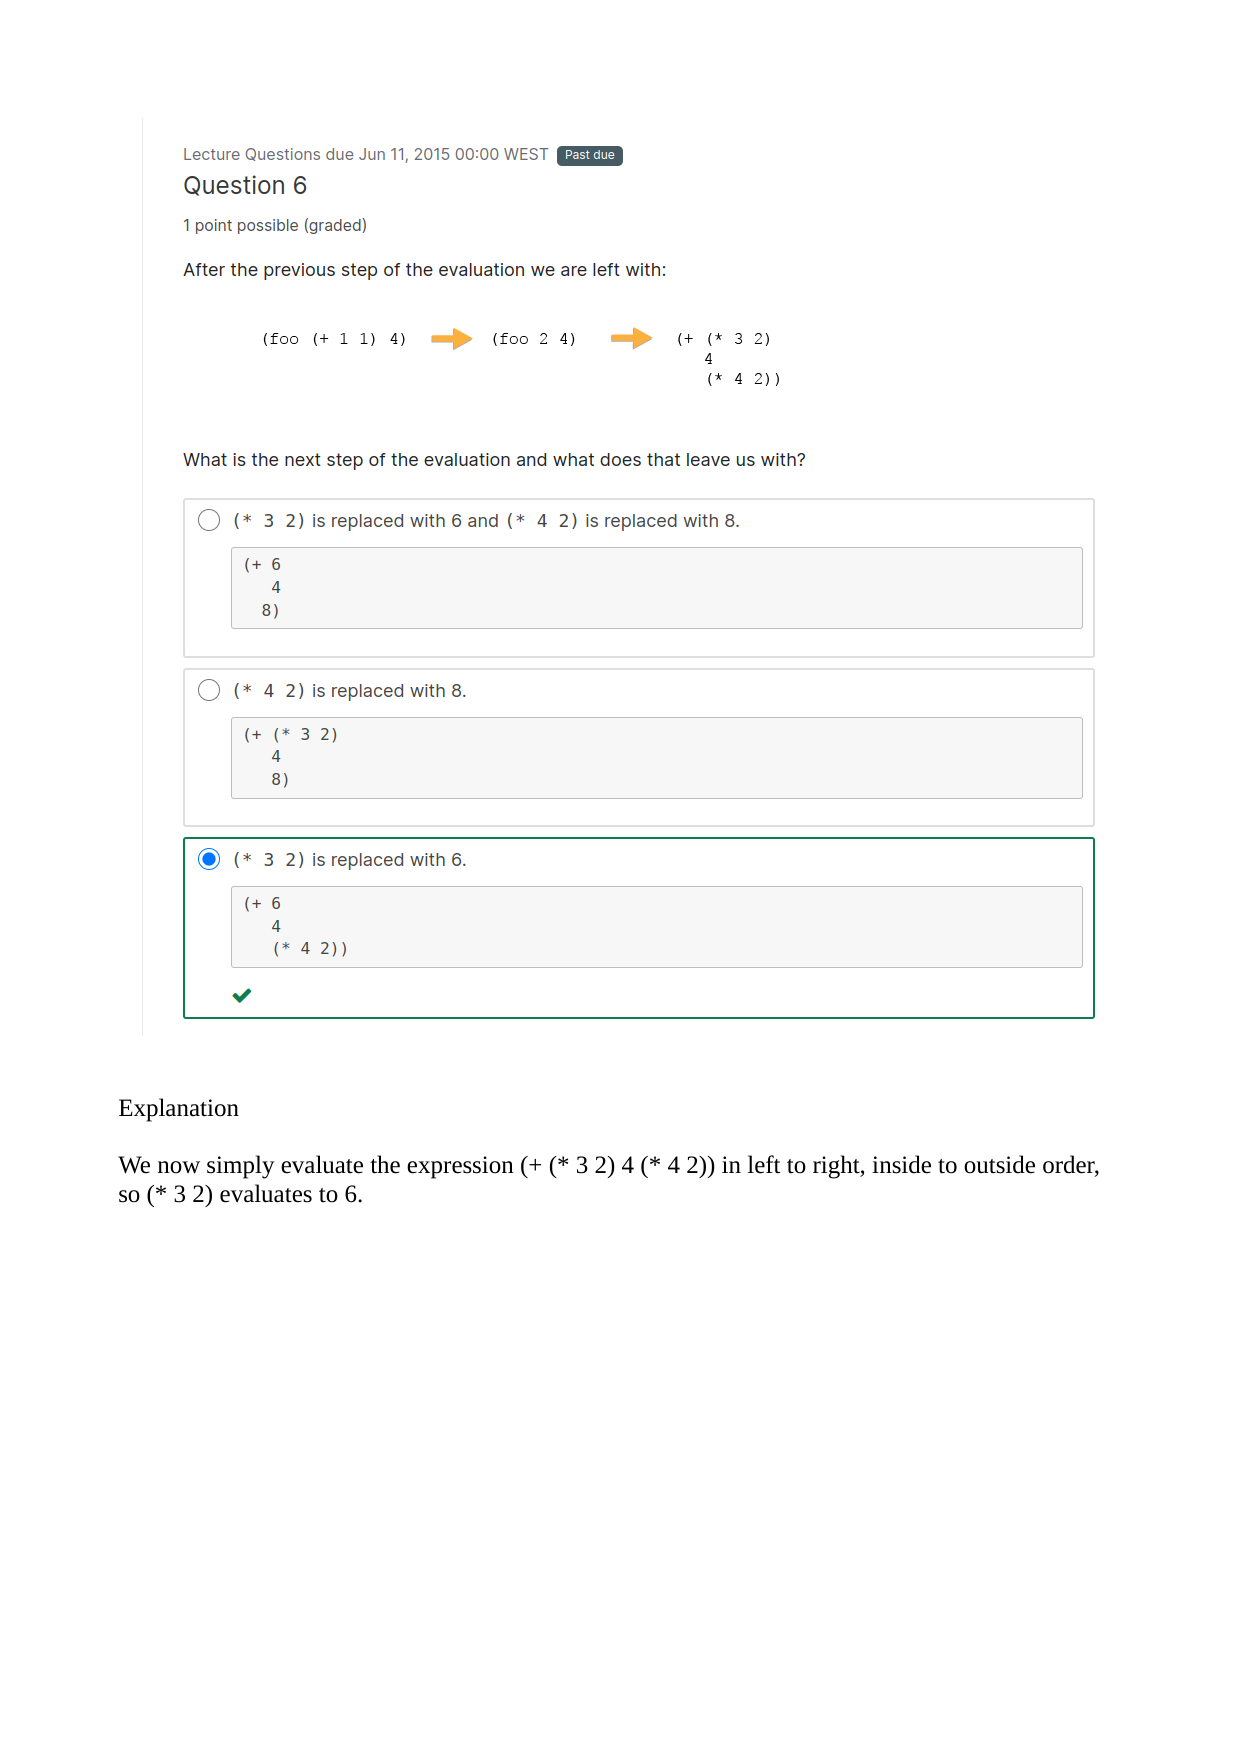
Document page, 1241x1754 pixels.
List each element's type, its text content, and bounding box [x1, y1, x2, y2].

picture [118, 118, 1123, 1036]
text Explanation [118, 1093, 1122, 1121]
text We now simply evaluate the expression (+ (* 3 2) 4 (* 4 2)) in left to right, inside to outside order, so (* 3 2) evaluates to 6. [118, 1150, 1122, 1208]
